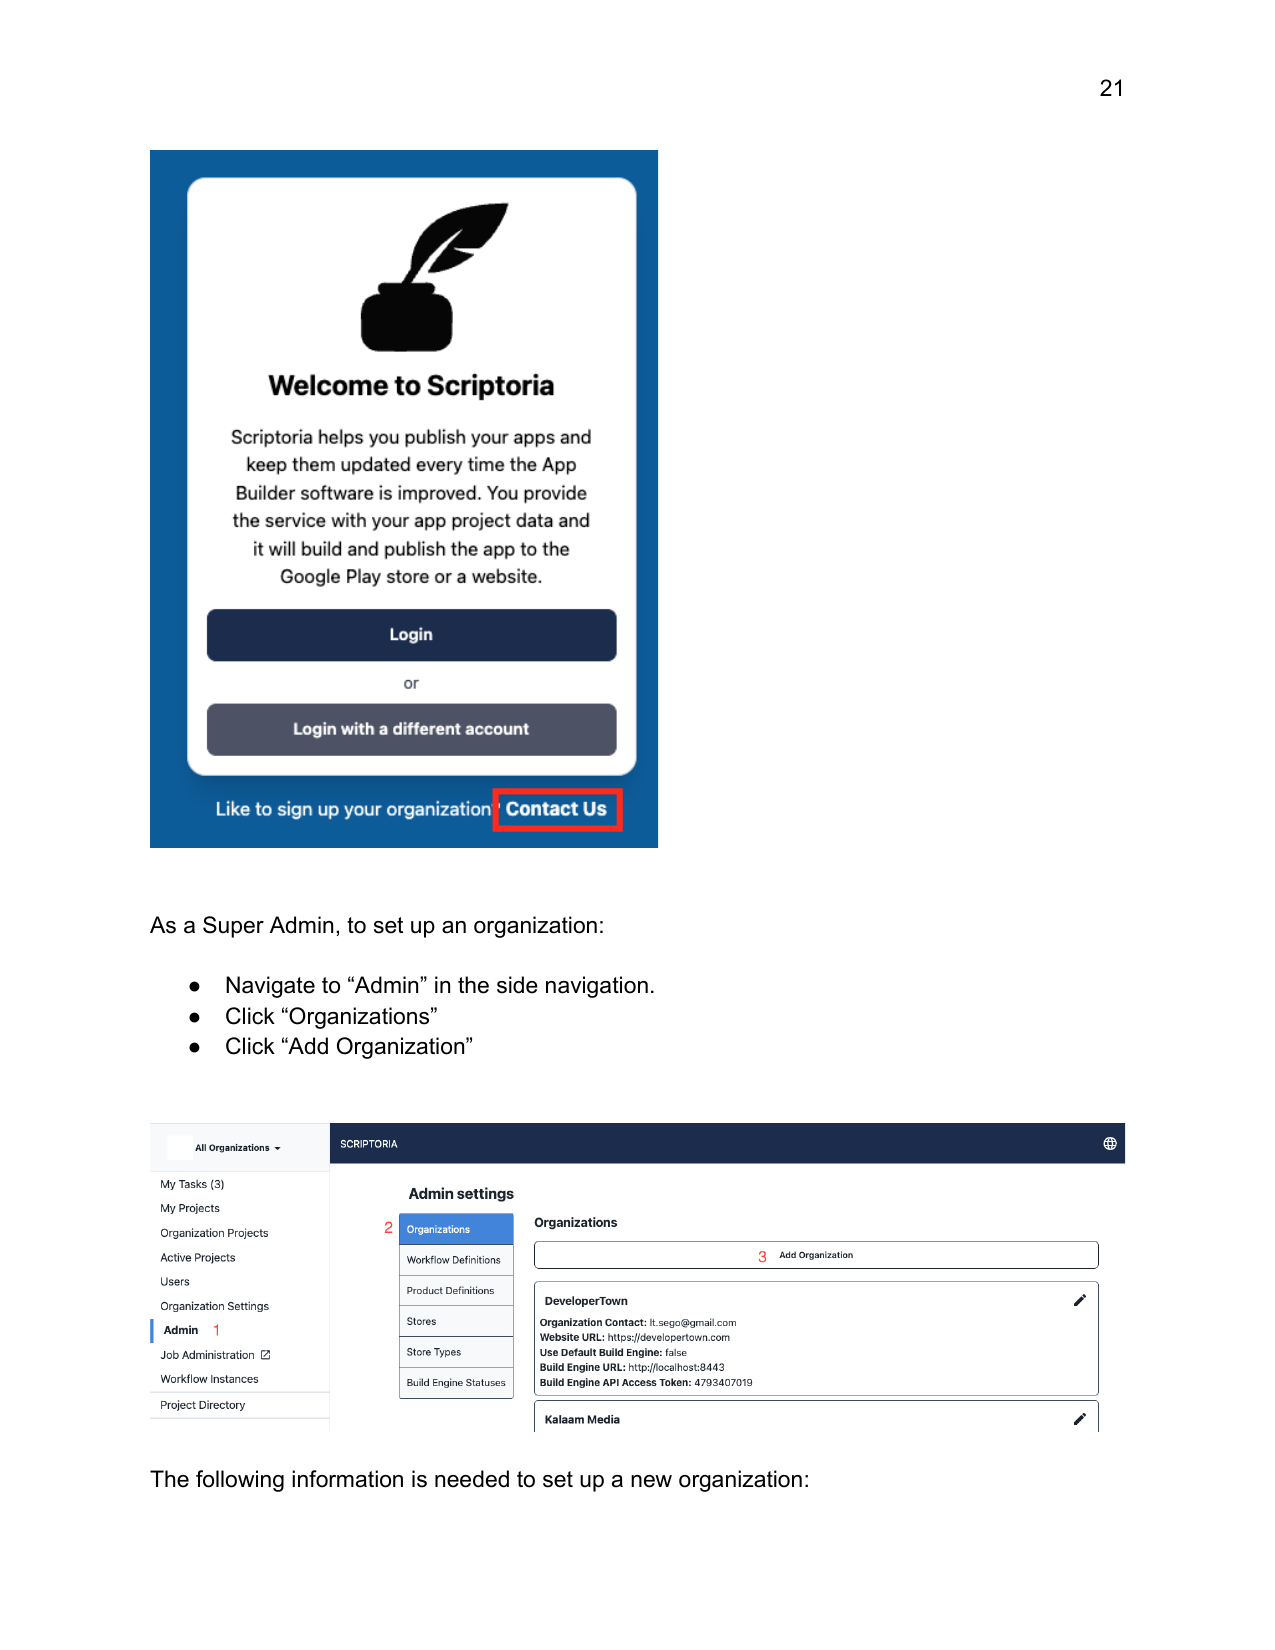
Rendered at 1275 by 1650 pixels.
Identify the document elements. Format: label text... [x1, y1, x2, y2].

list Click “Organizations” [187, 1003, 1125, 1029]
picture [150, 1123, 1125, 1432]
picture [150, 150, 659, 848]
list Navigate to “Admin” in the side navigation. [187, 972, 1125, 999]
list Click “Add Organization” [187, 1033, 1125, 1059]
text The following information is needed to set up a new organization: [150, 1466, 1125, 1492]
text As a Super Admin, to set up an organization: [150, 912, 1125, 938]
